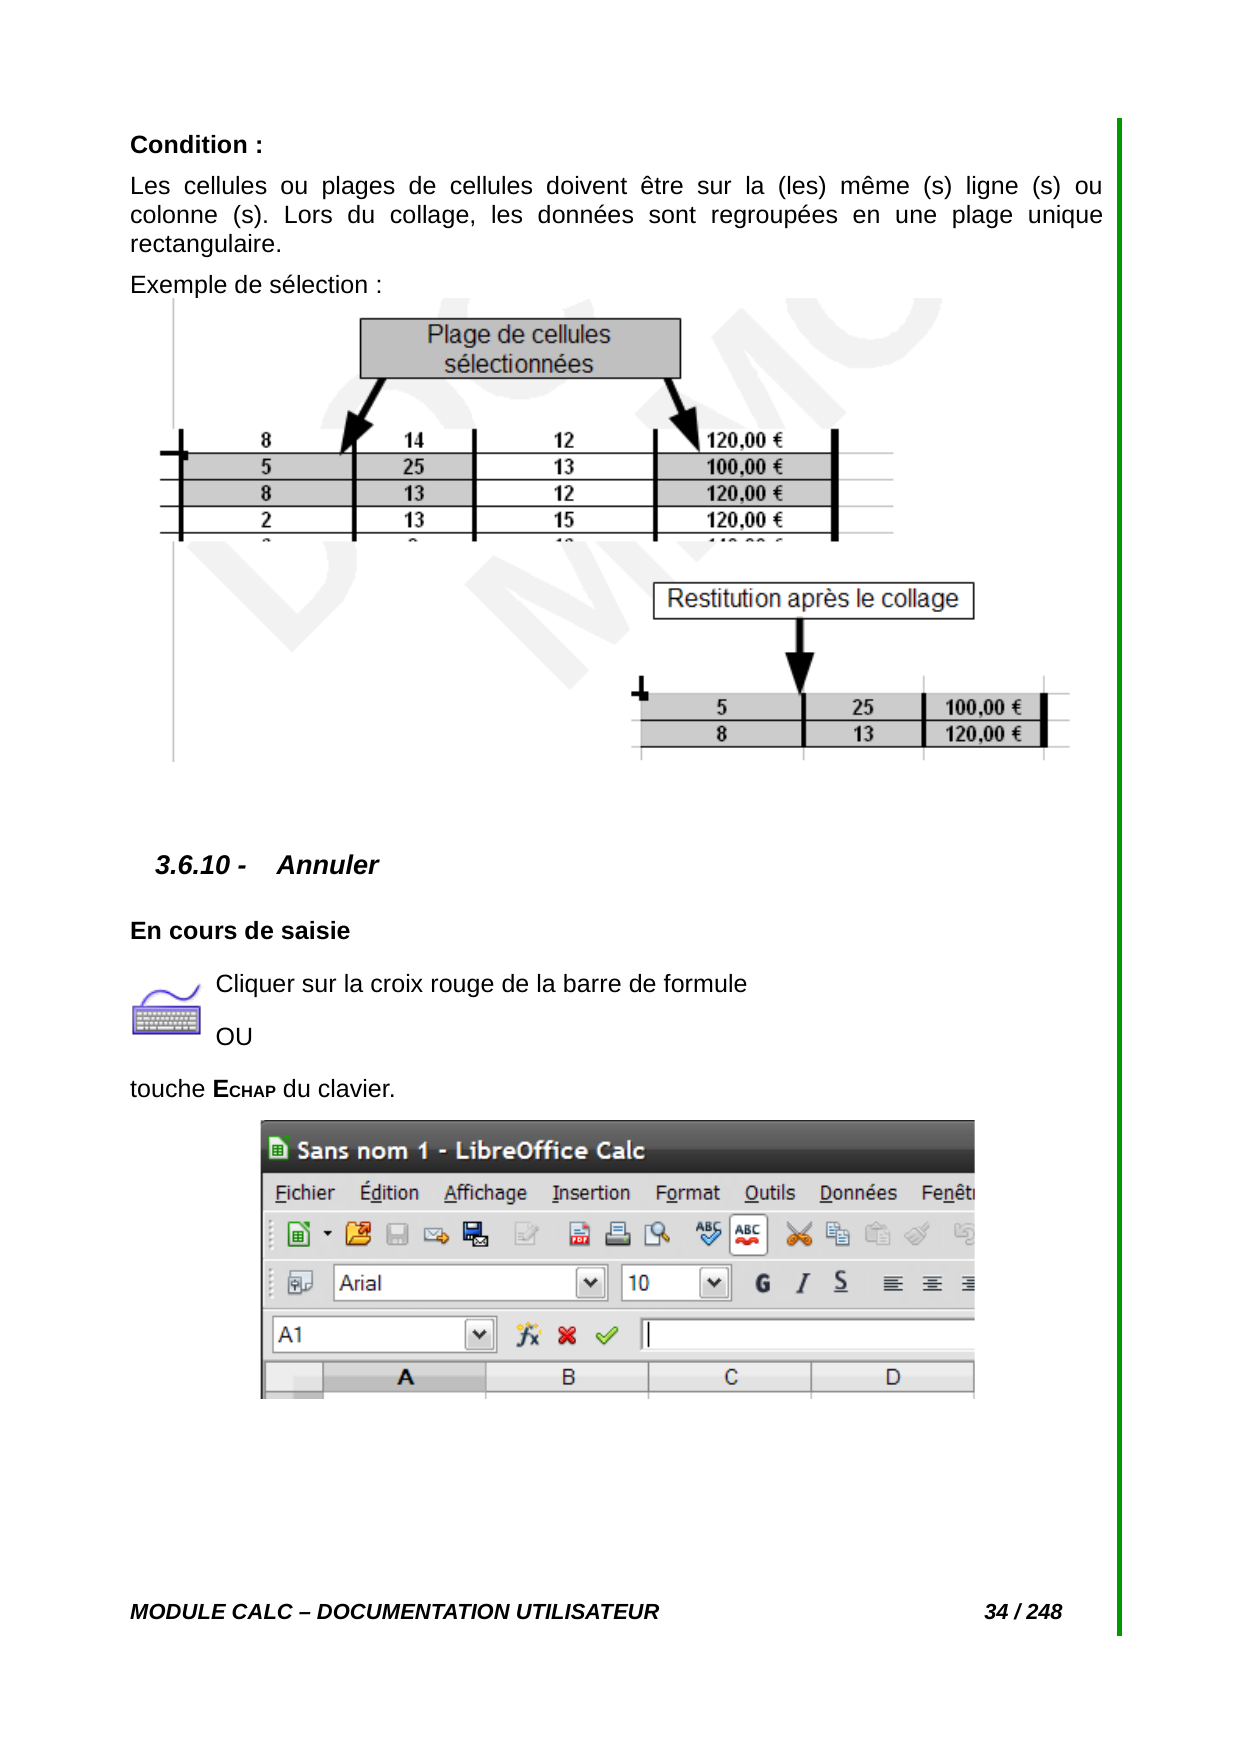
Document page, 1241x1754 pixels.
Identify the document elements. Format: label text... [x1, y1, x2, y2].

text OU [130, 1022, 1105, 1051]
picture [151, 298, 1084, 762]
text En cours de saisie [130, 916, 1105, 945]
picture [128, 973, 204, 1049]
text Les cellules ou plages de cellules doivent être sur la (les) même (s) ligne (s) ou colonne (s). Lors du collage, les données sont regroupées en une plage unique rectangulaire. [130, 171, 1105, 258]
text Exemple de sélection : [130, 270, 1105, 299]
subtitle Annuler [155, 849, 1105, 880]
text touche Echap du clavier. [130, 1074, 1105, 1103]
text Cliquer sur la croix rouge de la barre de formule [130, 969, 1105, 998]
picture [260, 1120, 975, 1399]
text Condition : [130, 130, 1105, 159]
